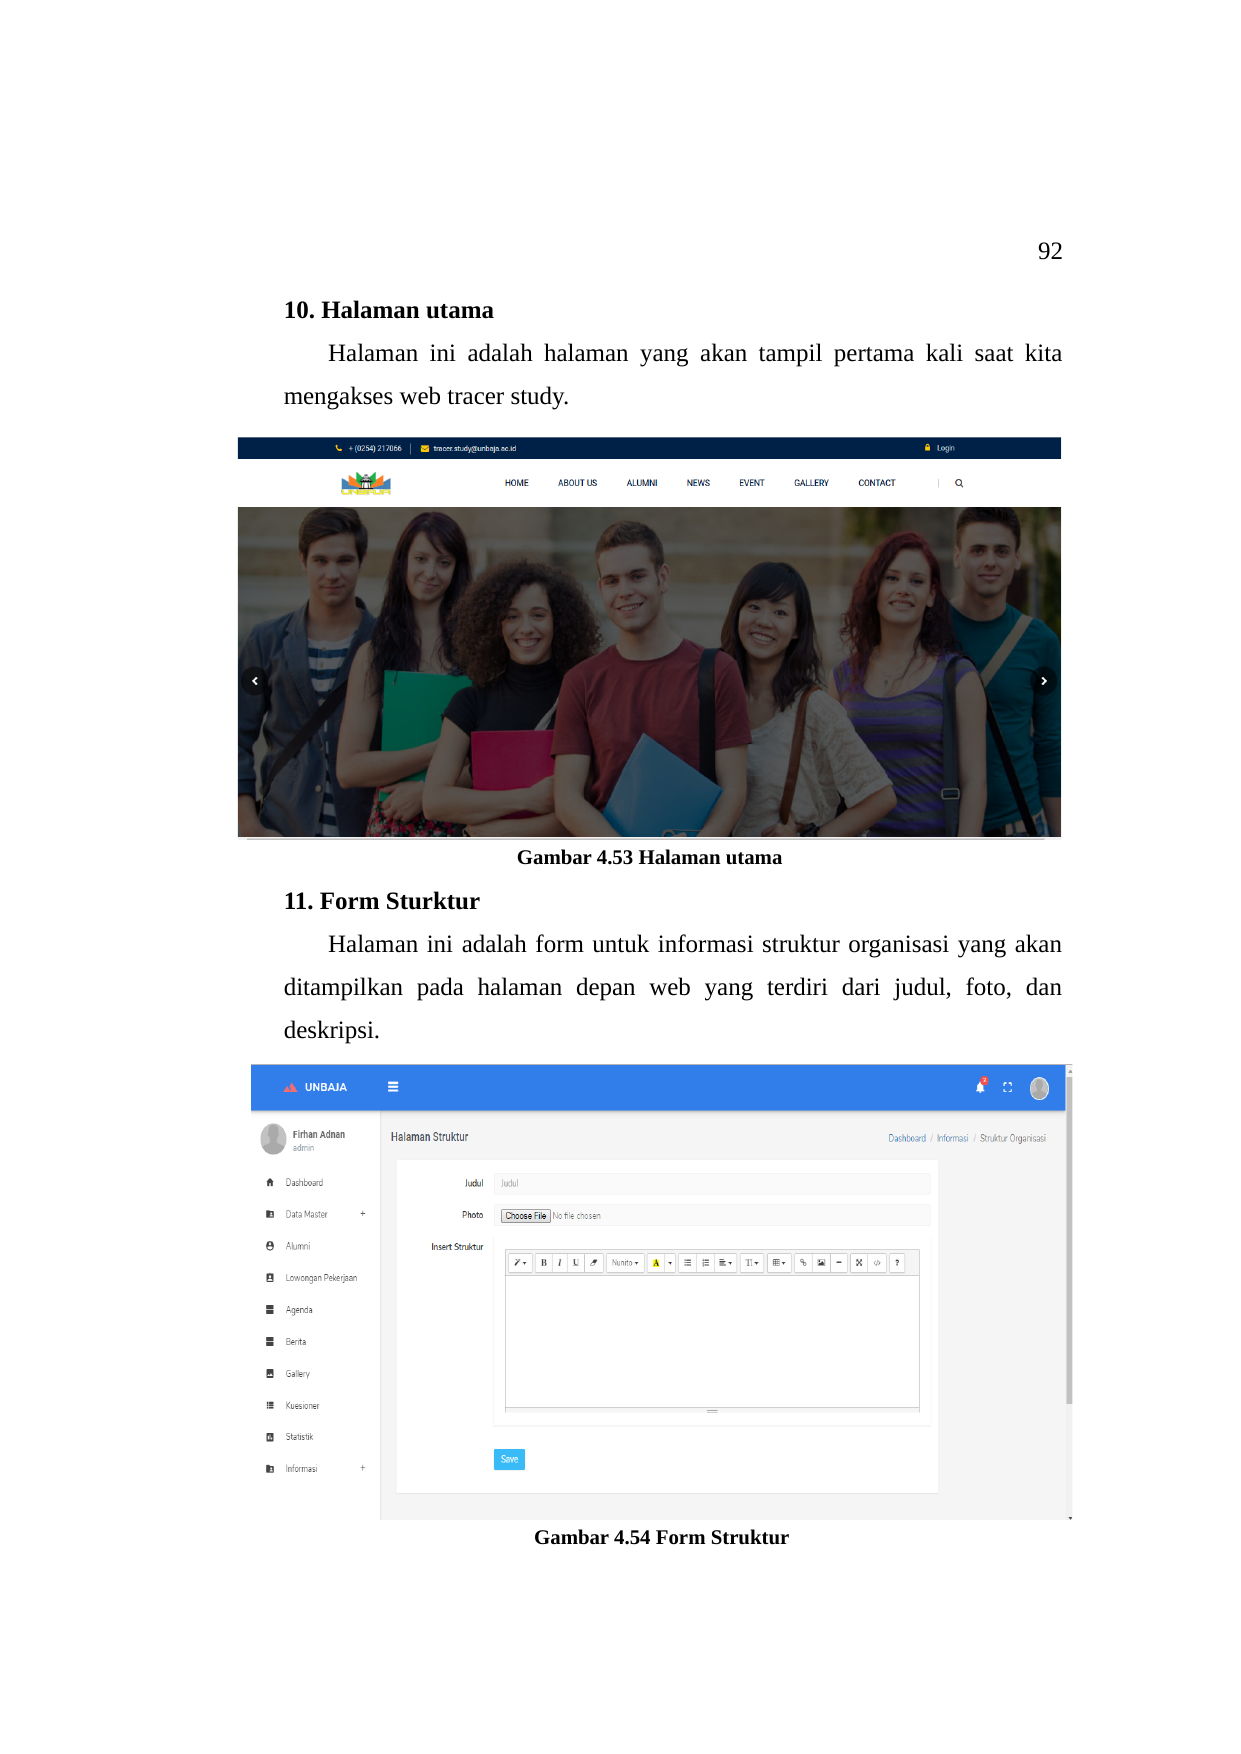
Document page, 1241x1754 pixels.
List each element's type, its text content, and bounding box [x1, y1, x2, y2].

text [251, 1051, 1072, 1063]
text Gambar 4.53 Halaman utama [238, 840, 1061, 869]
picture [251, 1063, 1073, 1520]
text [251, 1549, 1072, 1557]
text 10. Halaman utama [283, 295, 1063, 324]
picture [237, 437, 1062, 840]
text Halaman ini adalah form untuk informasi struktur organisasi yang akan ditampilkan pada halaman depan web yang terdiri dari judul, foto, dan deskripsi. [283, 929, 1063, 1044]
text Gambar 4.54 Form Struktur [251, 1520, 1072, 1549]
text 11. Form Sturktur [238, 424, 1063, 915]
text Halaman ini adalah halaman yang akan tampil pertama kali saat kita mengakses web tracer study. [283, 338, 1063, 410]
